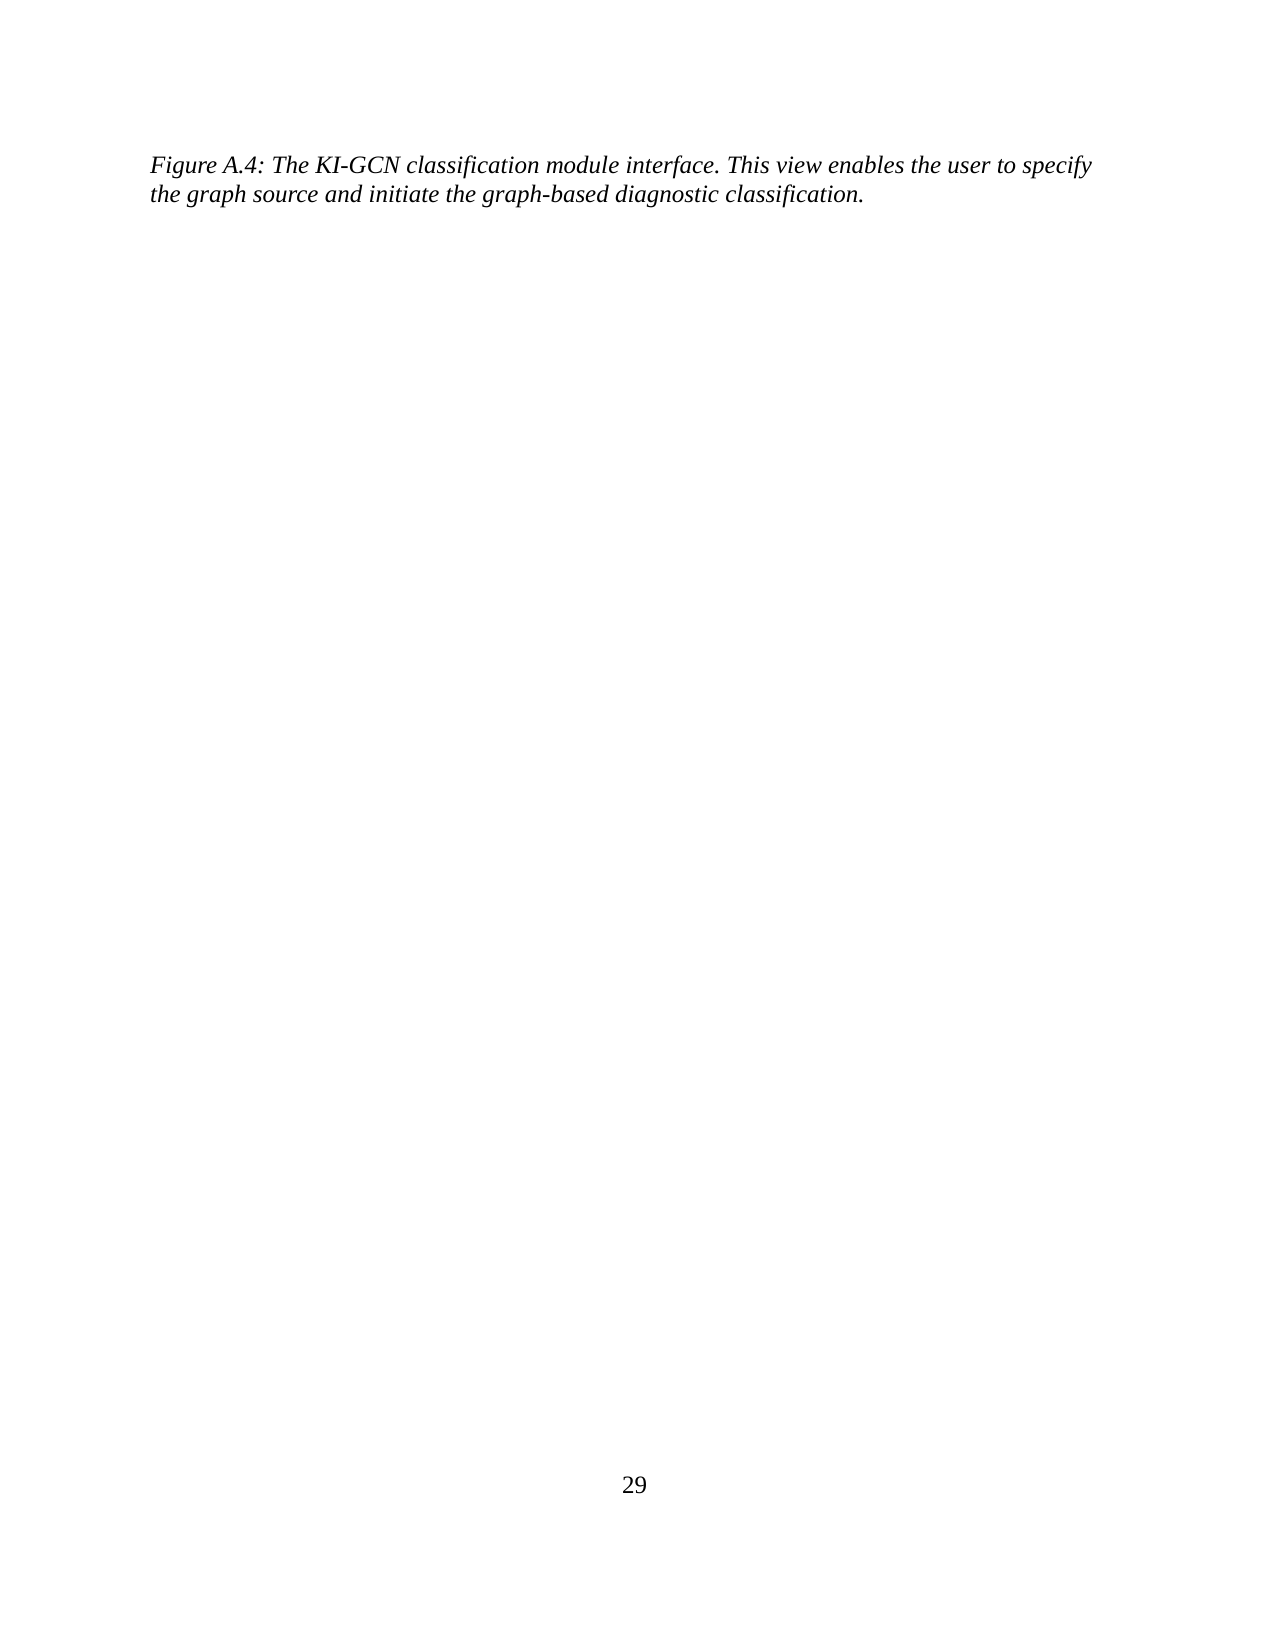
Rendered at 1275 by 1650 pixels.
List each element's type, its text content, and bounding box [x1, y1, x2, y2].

text Figure A.4: The KI-GCN classification module interface. This view enables the user to specify the graph source and initiate the graph-based diagnostic classification. [150, 150, 1125, 207]
